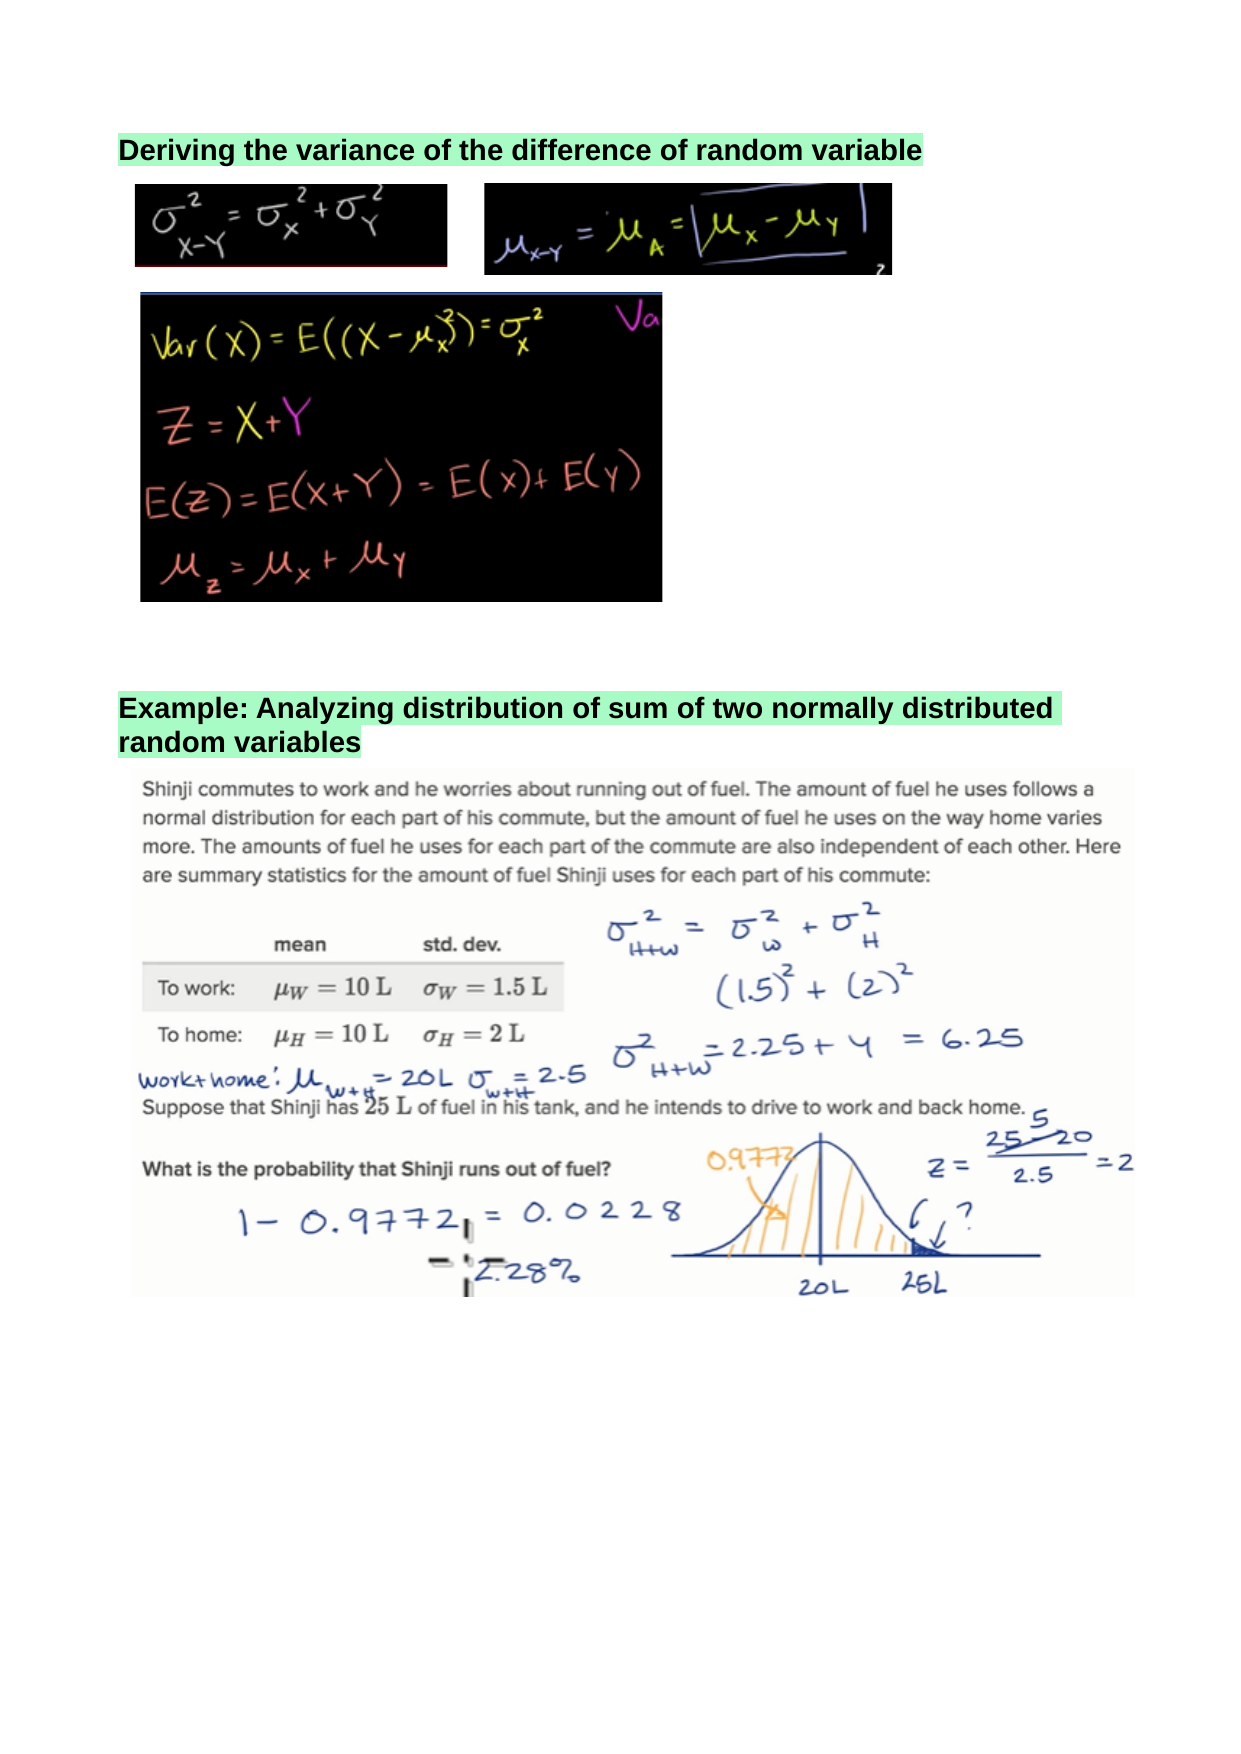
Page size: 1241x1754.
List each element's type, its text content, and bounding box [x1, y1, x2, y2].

picture [131, 768, 1135, 1297]
picture [140, 292, 663, 602]
subtitle Deriving the variance of the difference of random variable [923, 133, 1122, 166]
subtitle Example: Analyzing distribution of sum of two normally distributed random variables [361, 691, 1122, 758]
picture [134, 184, 448, 267]
picture [484, 183, 893, 275]
